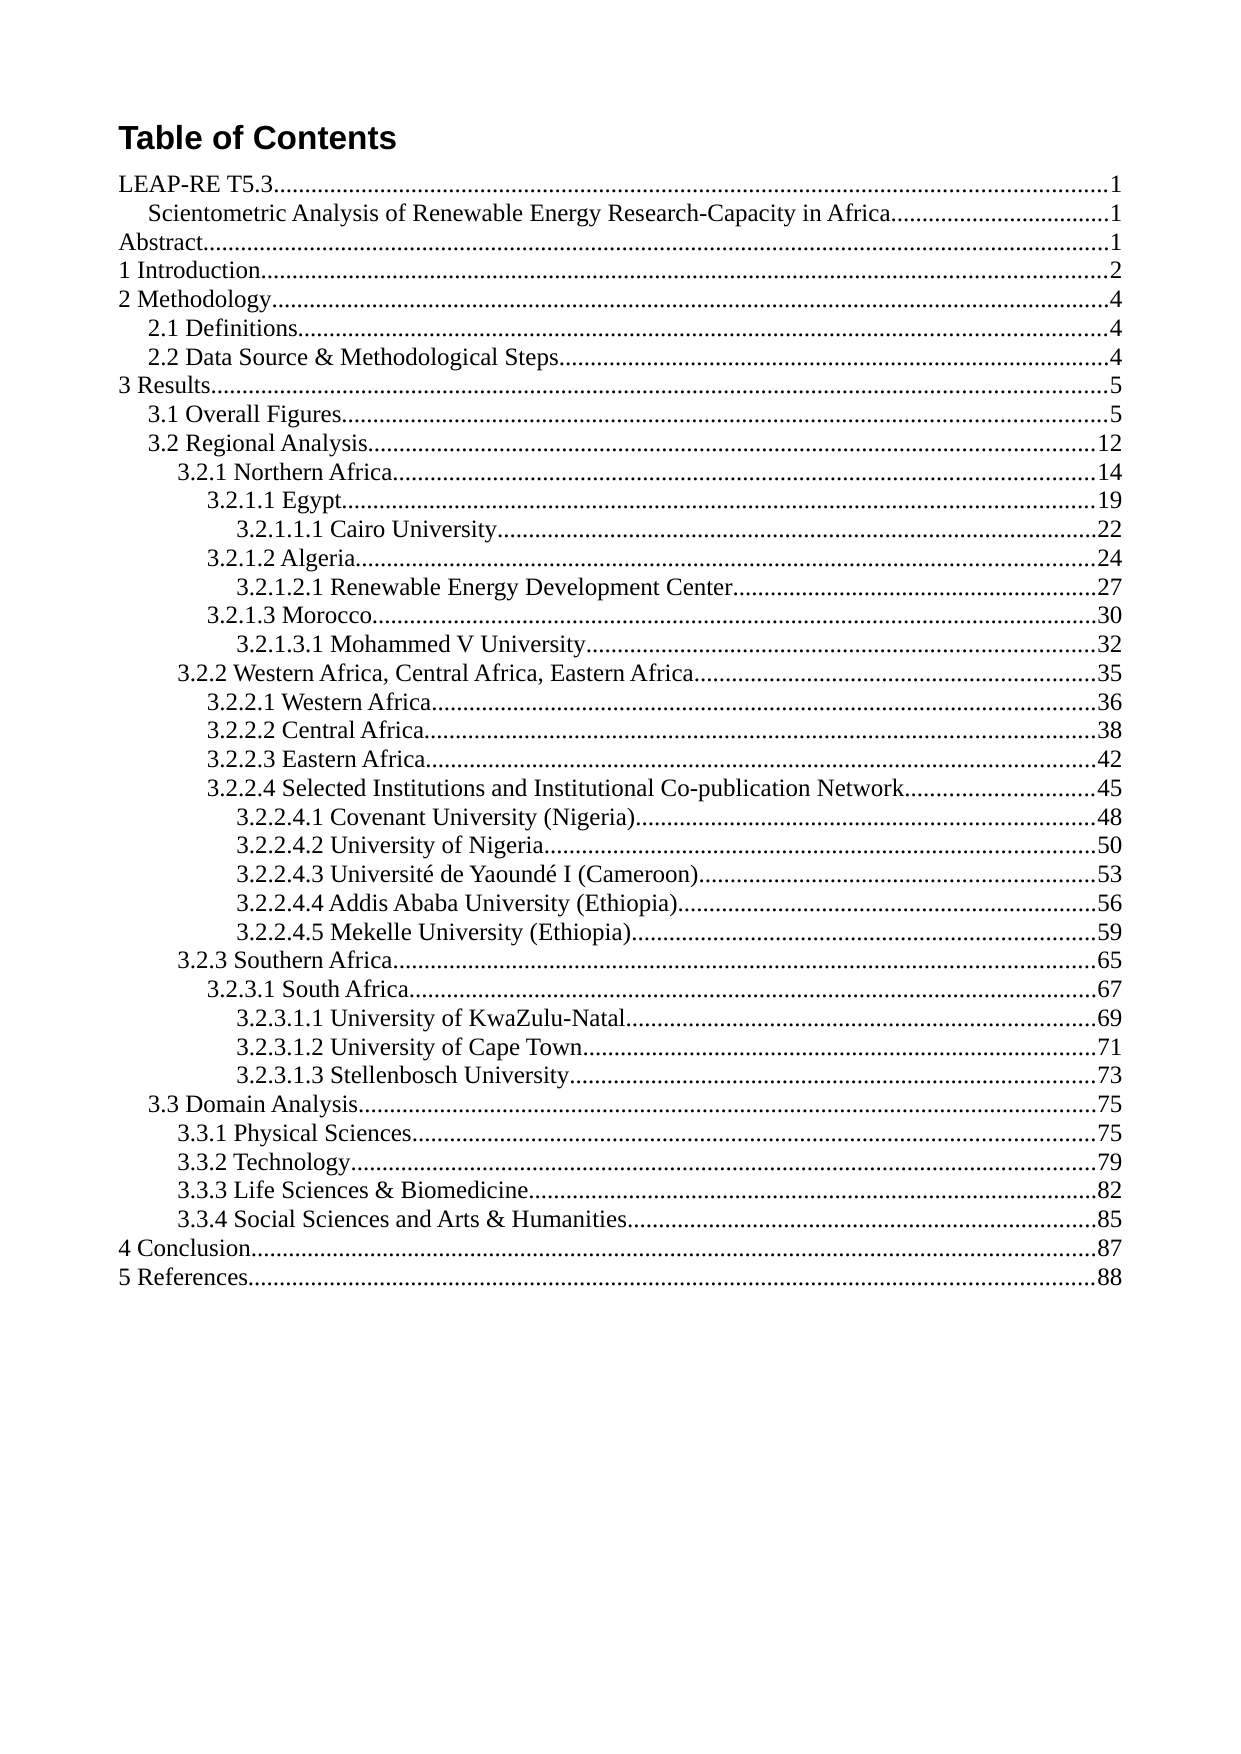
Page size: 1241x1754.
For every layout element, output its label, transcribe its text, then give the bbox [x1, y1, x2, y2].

text 3.2.2 Western Africa, Central Africa, Eastern Africa 35 [177, 658, 1122, 687]
text LEAP-RE T5.3 1 [118, 169, 1122, 198]
text 3.3 Domain Analysis 75 [148, 1089, 1122, 1118]
text 5 References 88 [118, 1262, 1122, 1290]
text 3.2.2.4 Selected Institutions and Institutional Co-publication Network 45 [207, 773, 1122, 802]
text Scientometric Analysis of Renewable Energy Research-Capacity in Africa 1 [148, 198, 1122, 227]
text 3.2.3 Southern Africa 65 [177, 945, 1122, 974]
text 1 Introduction 2 [118, 255, 1122, 284]
text 3.2.1.1 Egypt 19 [207, 485, 1122, 514]
text Abstract 1 [118, 227, 1122, 255]
text 3.2.1 Northern Africa 14 [177, 457, 1122, 485]
text 3.3.2 Technology 79 [177, 1147, 1122, 1175]
text 3.2.2.4.4 Addis Ababa University (Ethiopia) 56 [236, 888, 1122, 917]
text 3.2.1.3 Morocco 30 [207, 600, 1122, 629]
text 3.3.1 Physical Sciences 75 [177, 1118, 1122, 1147]
text 3.2.3.1.2 University of Cape Town 71 [236, 1032, 1122, 1060]
text 3.2.2.3 Eastern Africa 42 [207, 744, 1122, 773]
text 3.2.1.2 Algeria 24 [207, 543, 1122, 572]
text 2.2 Data Source & Methodological Steps 4 [148, 342, 1122, 370]
text 3.2.2.4.5 Mekelle University (Ethiopia) 59 [236, 917, 1122, 945]
text 2 Methodology 4 [118, 284, 1122, 313]
text 3.3.4 Social Sciences and Arts & Humanities 85 [177, 1204, 1122, 1233]
text 4 Conclusion 87 [118, 1233, 1122, 1262]
text 3.1 Overall Figures 5 [148, 399, 1122, 428]
text 3.3.3 Life Sciences & Biomedicine 82 [177, 1175, 1122, 1204]
text 3.2.1.2.1 Renewable Energy Development Center 27 [236, 572, 1122, 600]
text 3.2.3.1 South Africa 67 [207, 974, 1122, 1003]
text 3.2.2.1 Western Africa 36 [207, 687, 1122, 715]
text 3.2.1.1.1 Cairo University 22 [236, 514, 1122, 543]
text 3.2.2.2 Central Africa 38 [207, 715, 1122, 744]
text 3.2.2.4.3 Université de Yaoundé I (Cameroon) 53 [236, 859, 1122, 888]
text 3.2.3.1.1 University of KwaZulu-Natal 69 [236, 1003, 1122, 1032]
text 3.2.2.4.2 University of Nigeria 50 [236, 830, 1122, 859]
subtitle Table of Contents [118, 118, 1122, 157]
text 3 Results 5 [118, 370, 1122, 399]
text 3.2.1.3.1 Mohammed V University 32 [236, 629, 1122, 658]
text 3.2 Regional Analysis 12 [148, 428, 1122, 457]
text 3.2.2.4.1 Covenant University (Nigeria) 48 [236, 802, 1122, 830]
text 2.1 Definitions 4 [148, 313, 1122, 342]
text 3.2.3.1.3 Stellenbosch University 73 [236, 1060, 1122, 1089]
